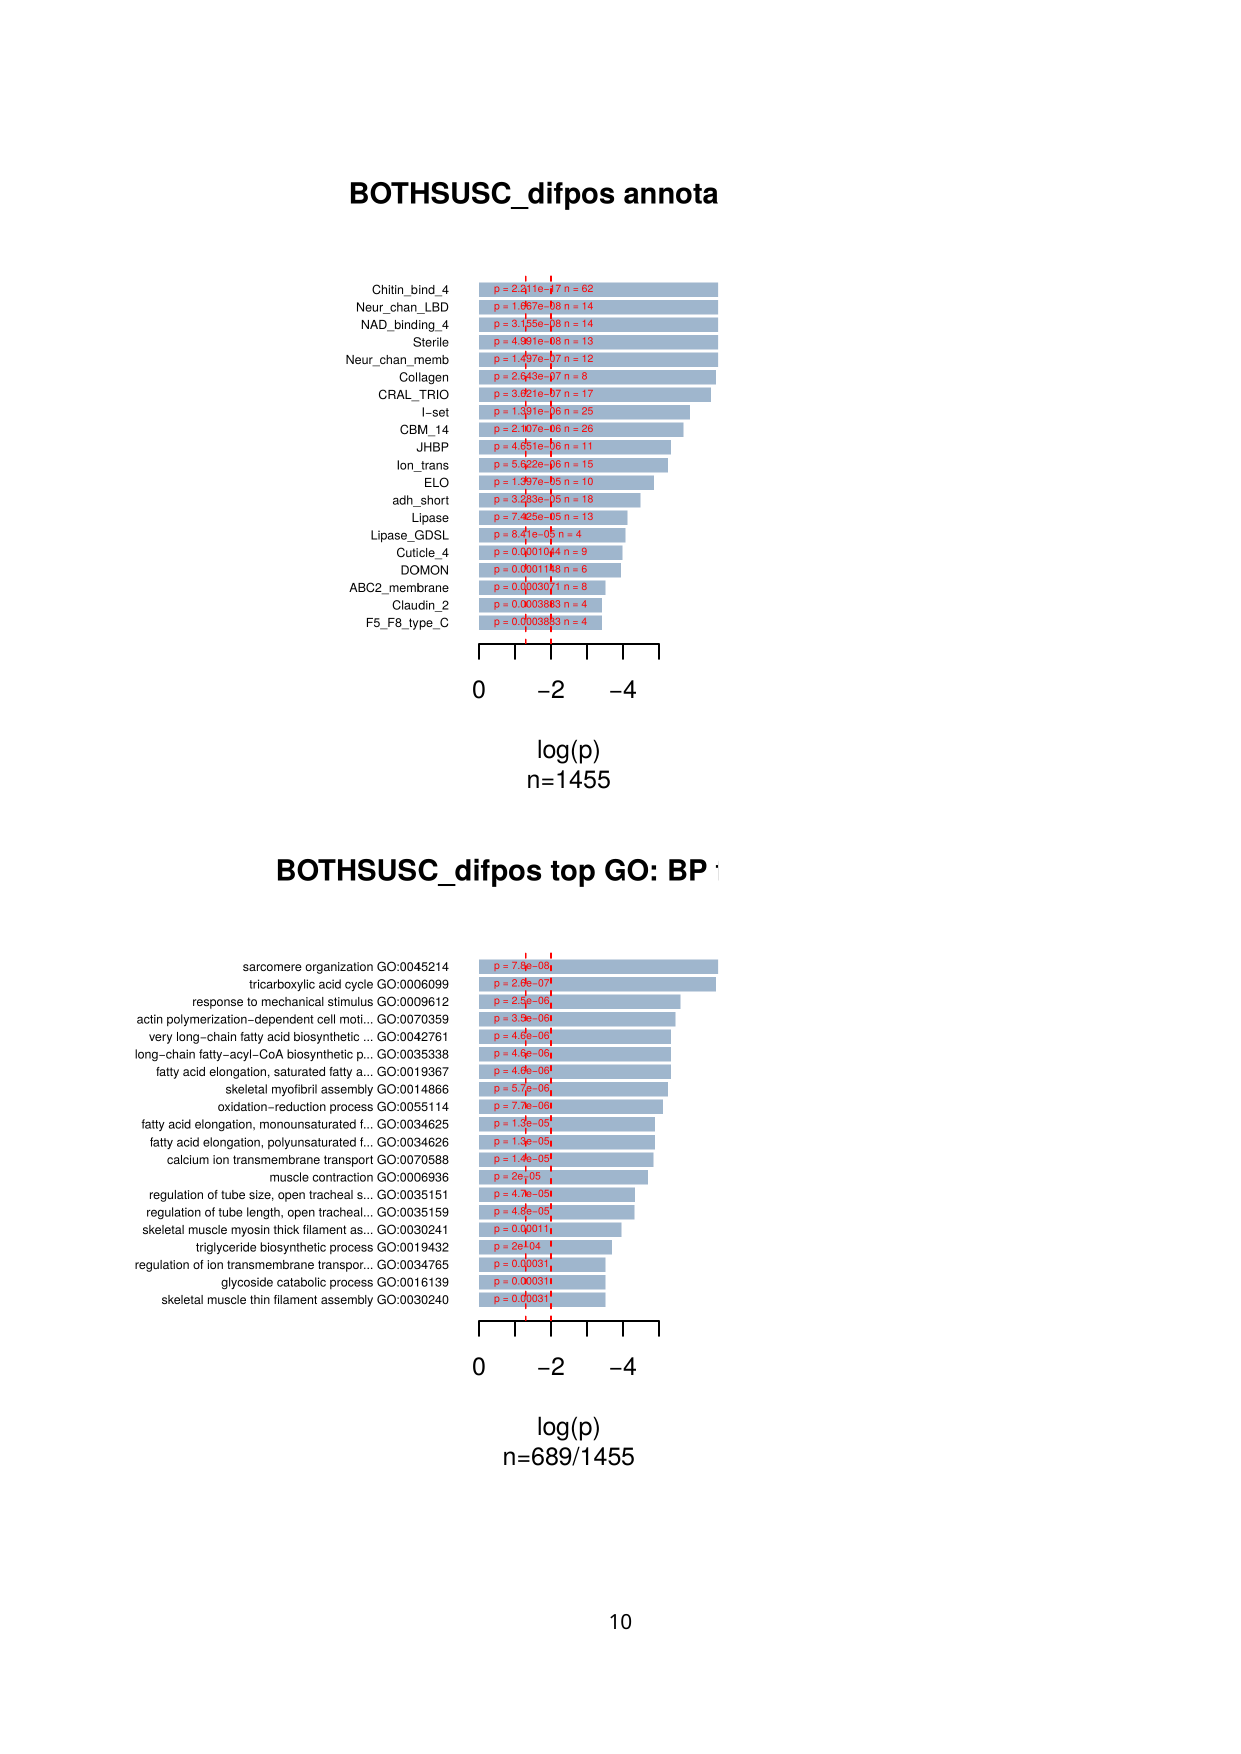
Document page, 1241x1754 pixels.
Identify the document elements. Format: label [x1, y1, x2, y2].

picture [118, 118, 719, 794]
picture [118, 796, 719, 1471]
